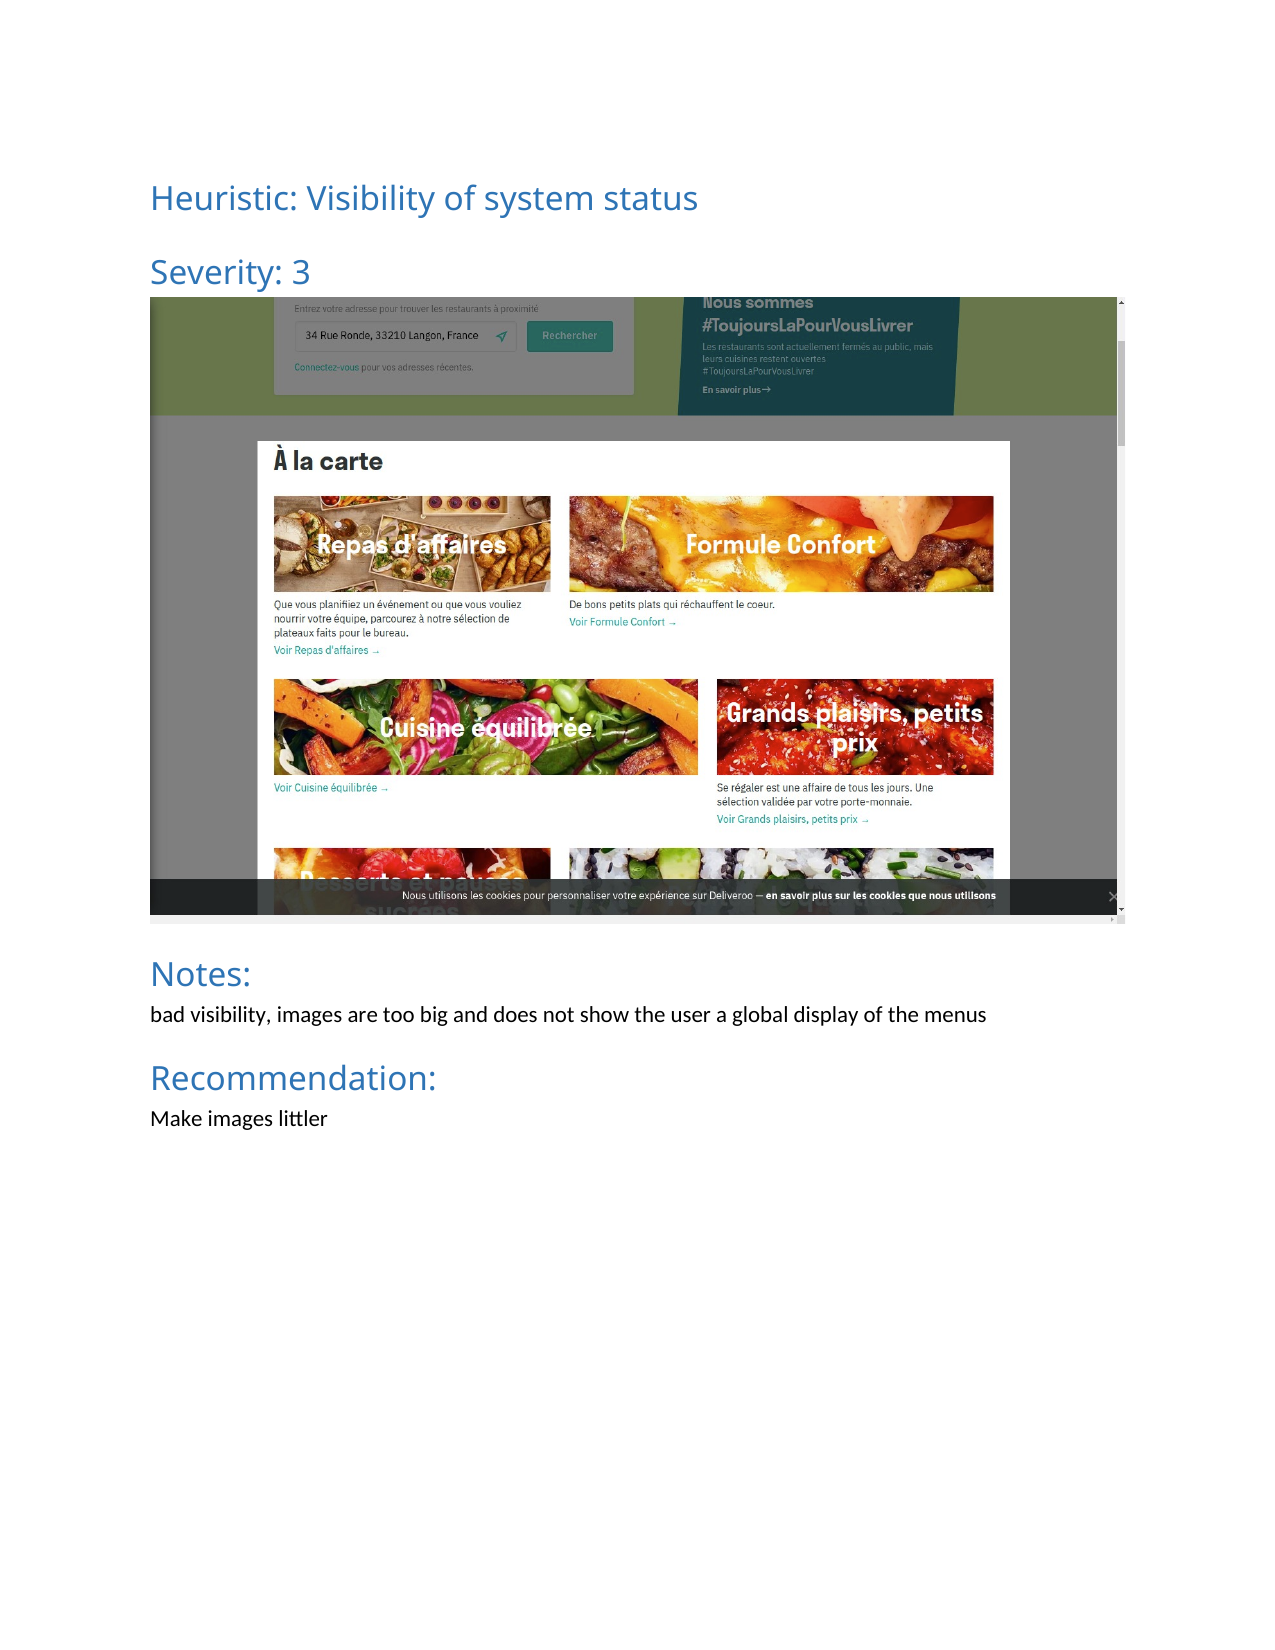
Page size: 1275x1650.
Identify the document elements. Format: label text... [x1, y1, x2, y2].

subtitle Heuristic: Visibility of system status [150, 175, 1125, 220]
picture [150, 297, 1125, 924]
text Make images littler [150, 1104, 1125, 1132]
subtitle Notes: [150, 951, 1125, 996]
subtitle Recommendation: [150, 1055, 1125, 1101]
subtitle Severity: 3 [150, 249, 1125, 294]
text bad visibility, images are too big and does not show the user a global display of the menus [150, 1000, 1125, 1028]
